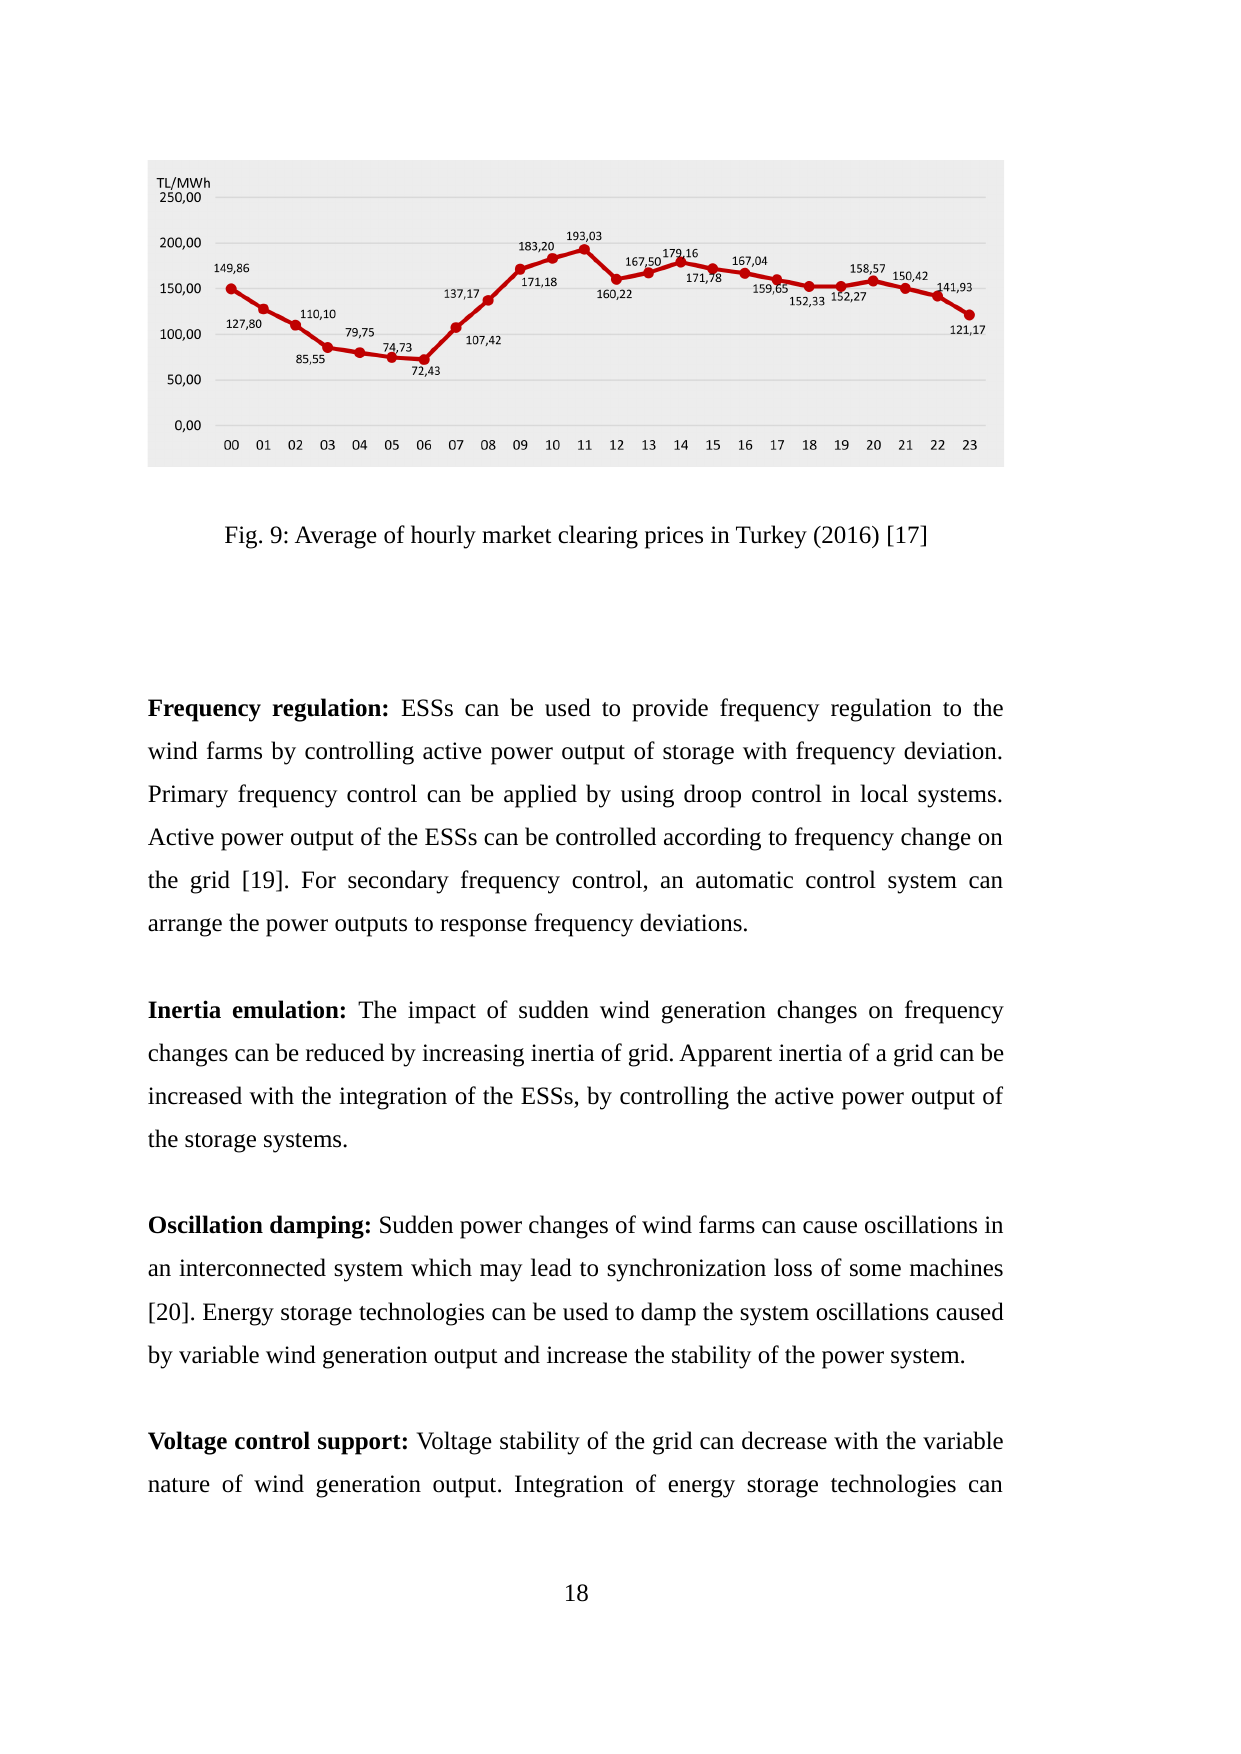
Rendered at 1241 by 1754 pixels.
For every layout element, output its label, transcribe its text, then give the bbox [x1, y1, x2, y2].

text Frequency regulation: ESSs can be used to provide frequency regulation to the wind farms by controlling active power output of storage with frequency deviation. Primary frequency control can be applied by using droop control in local systems. Active power output of the ESSs can be controlled according to frequency change on the grid [19]. For secondary frequency control, an automatic control system can arrange the power outputs to response frequency deviations. [148, 693, 1004, 937]
text Voltage control support: Voltage stability of the grid can decrease with the variable nature of wind generation output. Integration of energy storage technologies can [148, 1426, 1004, 1498]
text Inertia emulation: The impact of sudden wind generation changes on frequency changes can be reduced by increasing inertia of grid. Apparent inertia of a grid can be increased with the integration of the ESSs, by controlling the active power output of the storage systems. [148, 995, 1004, 1153]
text Oscillation damping: Sudden power changes of wind farms can cause oscillations in an interconnected system which may lead to synchronization loss of some machines [20]. Energy storage technologies can be used to damp the system oscillations caused by variable wind generation output and increase the stability of the power system. [148, 1210, 1004, 1368]
text Fig. 9: Average of hourly market clearing prices in Turkey (2016) [17] [148, 520, 1004, 549]
picture [147, 160, 1005, 467]
